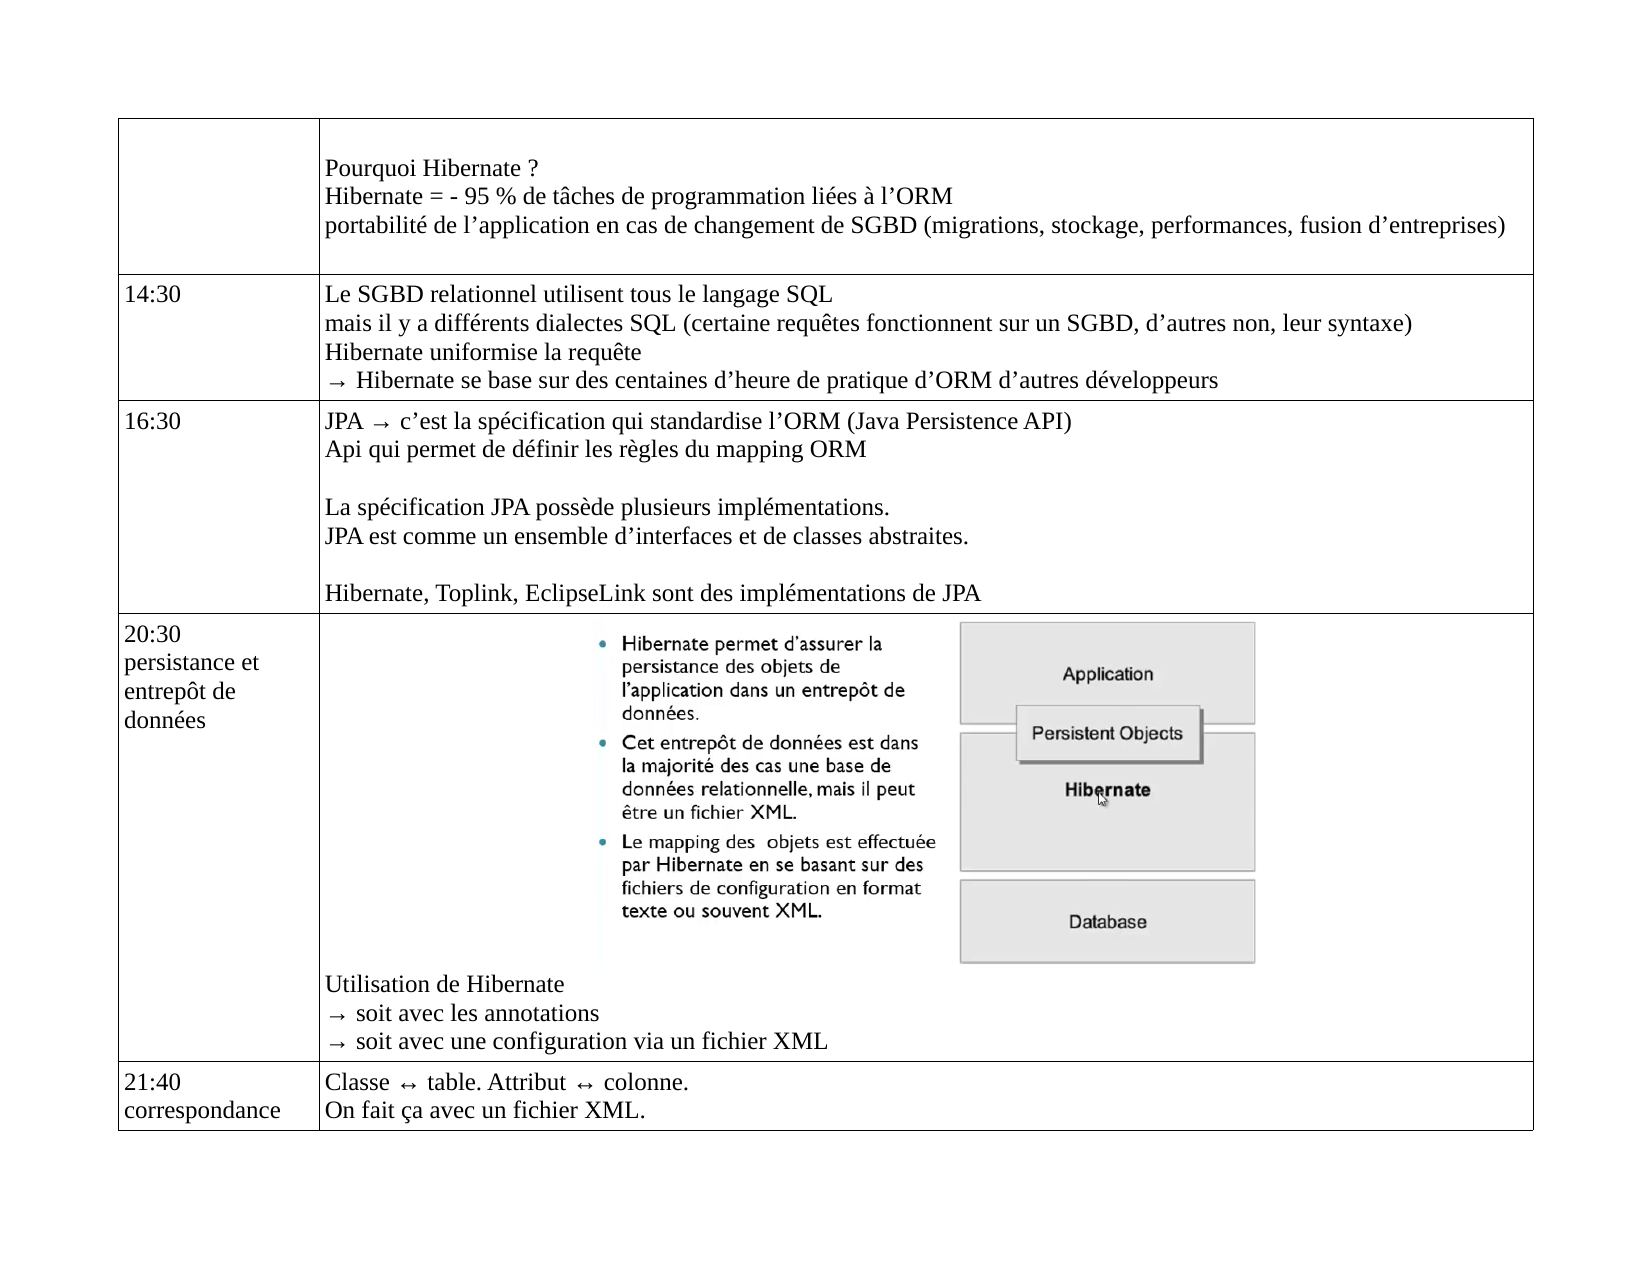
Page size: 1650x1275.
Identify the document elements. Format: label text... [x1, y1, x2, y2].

table_cell [119, 119, 319, 273]
table_cell Utilisation de Hibernate → soit avec les annotations → soit avec une configuration via un fichier XML [320, 614, 1533, 1061]
table_cell Classe ↔ table. Attribut ↔ colonne. On fait ça avec un fichier XML. [320, 1062, 1533, 1130]
table_cell 20:30 persistance et entrepôt de données [119, 614, 319, 1061]
table_cell Pourquoi Hibernate ? Hibernate = - 95 % de tâches de programmation liées à l’ORM portabilité de l’application en cas de changement de SGBD (migrations, stockage, performances, fusion d’entreprises) [320, 119, 1533, 273]
table_cell Le SGBD relationnel utilisent tous le langage SQL mais il y a différents dialectes SQL (certaine requêtes fonctionnent sur un SGBD, d’autres non, leur syntaxe) Hibernate uniformise la requête → Hibernate se base sur des centaines d’heure de pratique d’ORM d’autres développeurs [320, 275, 1533, 400]
picture [593, 618, 1259, 969]
table_cell 14:30 [119, 275, 319, 400]
table_cell 21:40 correspondance [119, 1062, 319, 1130]
table_cell JPA → c’est la spécification qui standardise l’ORM (Java Persistence API) Api qui permet de définir les règles du mapping ORM La spécification JPA possède plusieurs implémentations. JPA est comme un ensemble d’interfaces et de classes abstraites. Hibernate, Toplink, EclipseLink sont des implémentations de JPA [320, 401, 1533, 613]
table_cell 16:30 [119, 401, 319, 613]
